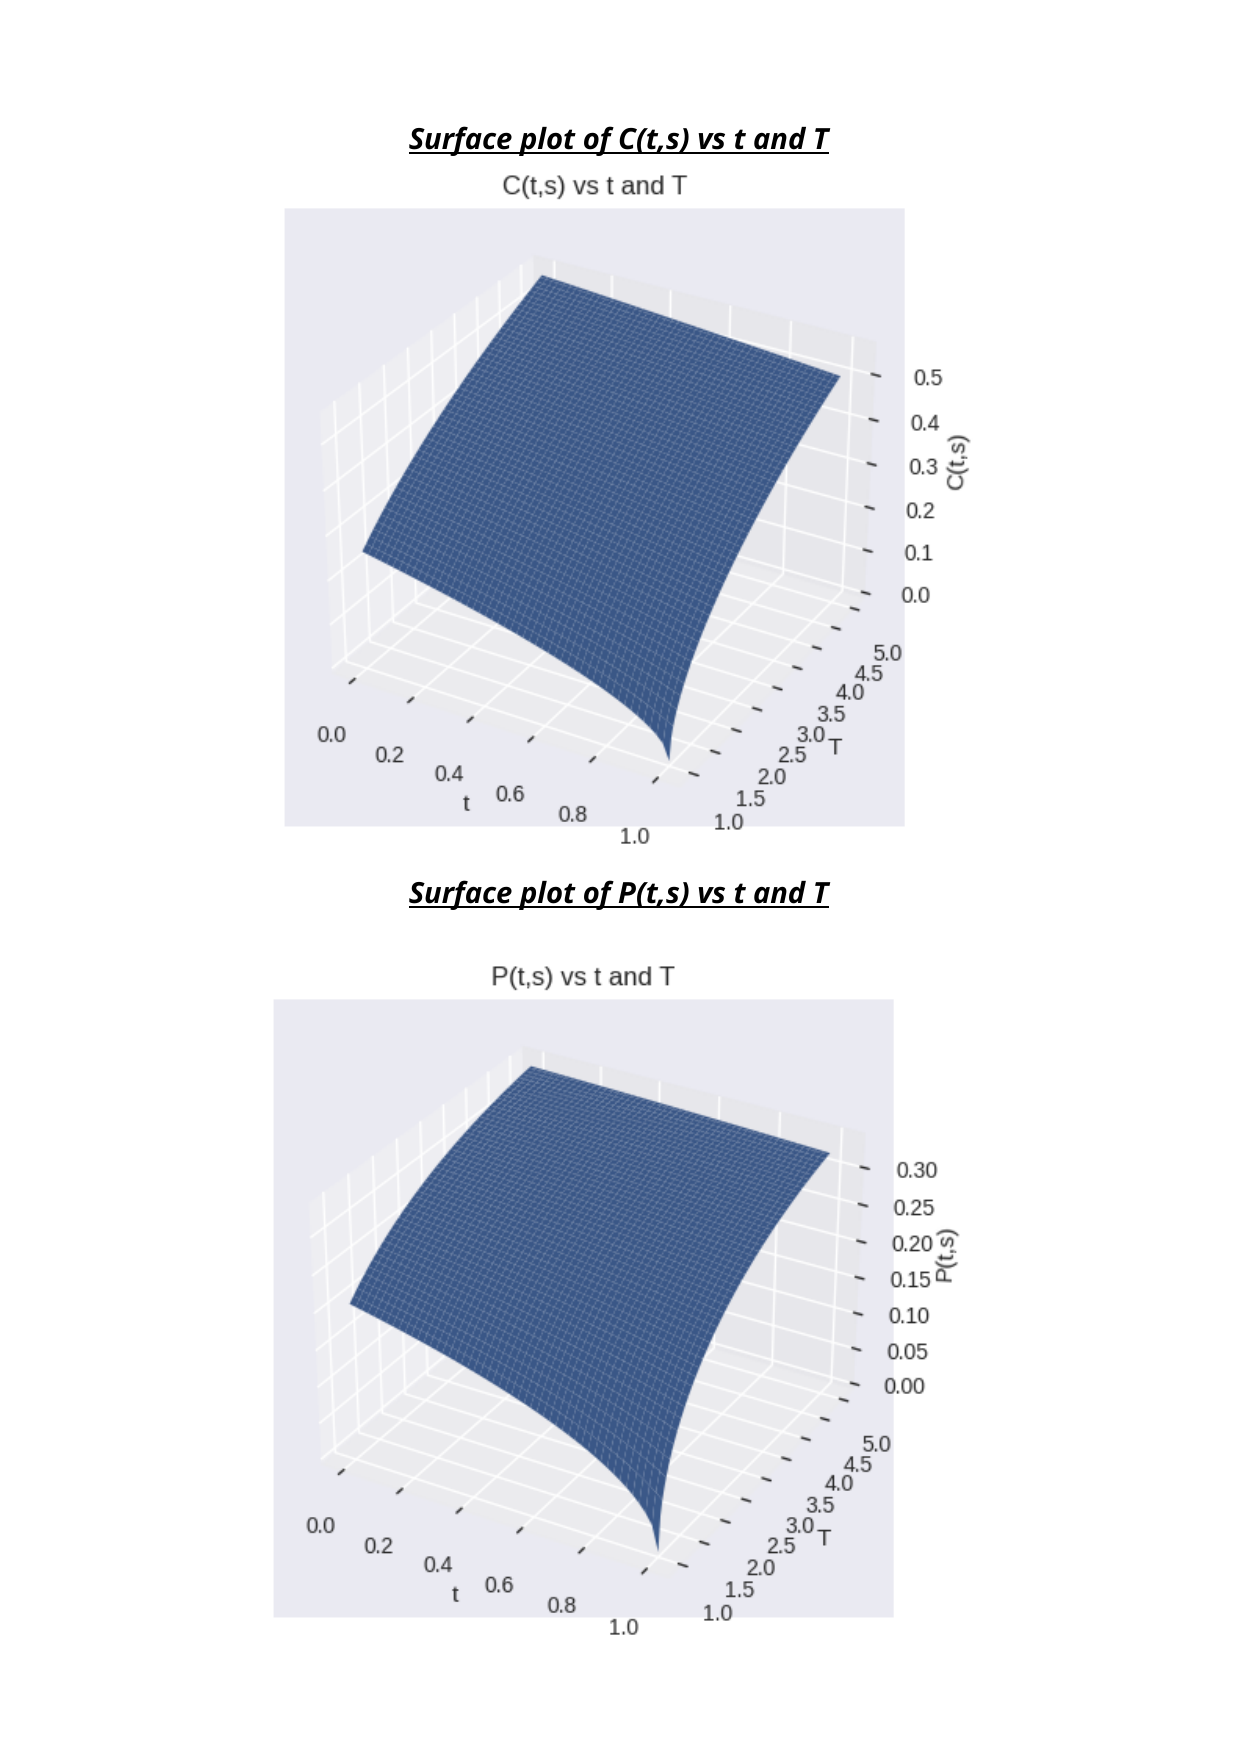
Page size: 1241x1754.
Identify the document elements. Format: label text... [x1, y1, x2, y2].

picture [252, 949, 966, 1649]
text Surface plot of P(t,s) vs t and T [118, 872, 1122, 912]
text Surface plot of C(t,s) vs t and T [118, 118, 1122, 158]
picture [263, 157, 977, 858]
